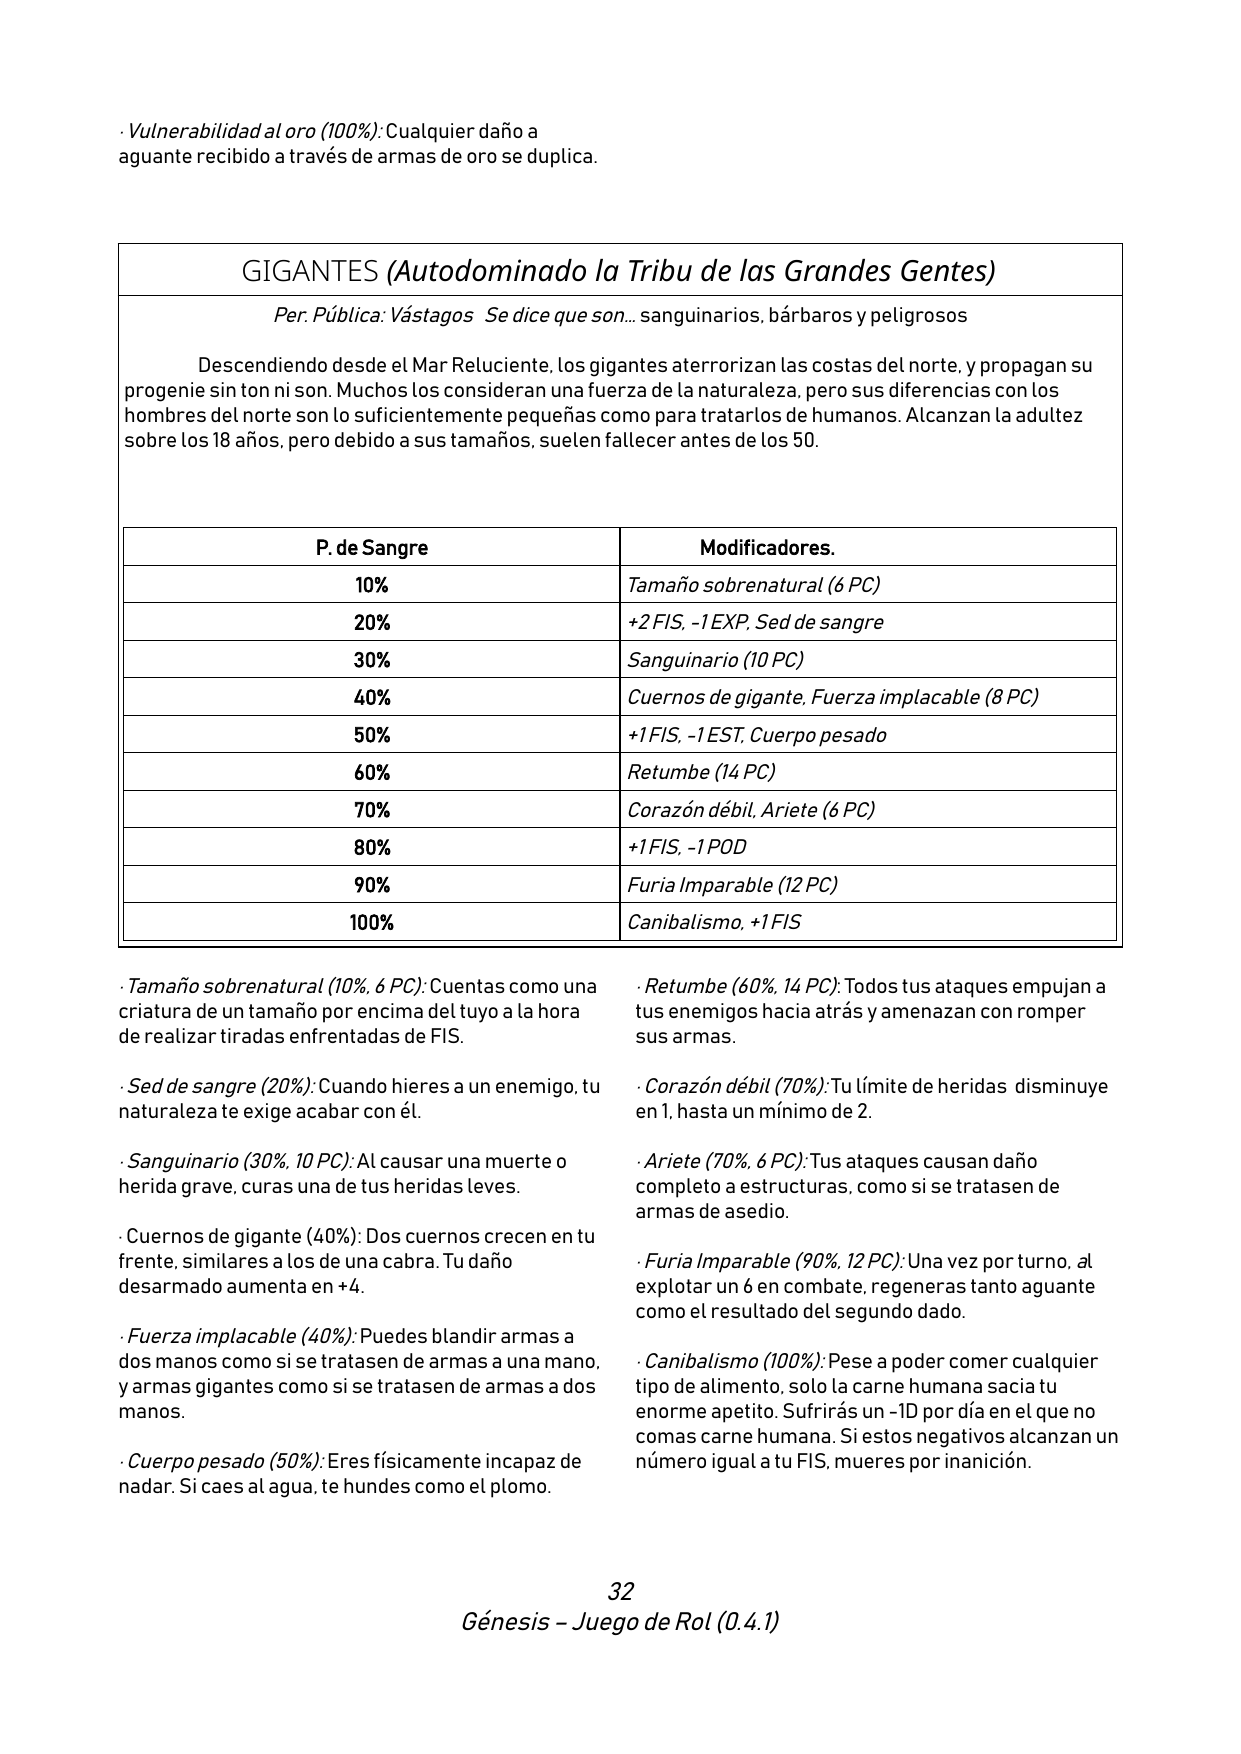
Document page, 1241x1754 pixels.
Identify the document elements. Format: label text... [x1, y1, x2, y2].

table_cell 10% [124, 566, 619, 602]
table_header GIGANTES (Autodominado la Tribu de las Grandes Gentes) [119, 244, 1122, 295]
table_cell +1 FIS, -1 POD [621, 828, 1116, 864]
table_cell 50% [124, 716, 619, 752]
table_cell 30% [124, 641, 619, 677]
table_cell 100% [124, 903, 619, 939]
table_cell Retumbe (14 PC) [621, 753, 1116, 789]
table_cell Sanguinario (10 PC) [621, 641, 1116, 677]
table_cell Tamaño sobrenatural (6 PC) [621, 566, 1116, 602]
table_cell +2 FIS, -1 EXP, Sed de sangre [621, 603, 1116, 639]
table_cell 20% [124, 603, 619, 639]
text · Cuerpo pesado (50%): Eres físicamente incapaz de nadar. Si caes al agua, te hundes como el plomo. [118, 1447, 605, 1497]
table_cell 70% [124, 791, 619, 827]
text · Fuerza implacable (40%): Puedes blandir armas a dos manos como si se tratasen de armas a una mano, y armas gigantes como si se tratasen de armas a dos manos. [118, 1322, 605, 1422]
text · Sanguinario (30%, 10 PC): Al causar una muerte o herida grave, curas una de tus heridas leves. [118, 1147, 605, 1197]
table_cell 40% [124, 678, 619, 714]
text · Sed de sangre (20%): Cuando hieres a un enemigo, tu naturaleza te exige acabar con él. [118, 1072, 605, 1122]
text · Retumbe (60%, 14 PC): Todos tus ataques empujan a tus enemigos hacia atrás y amenazan con romper sus armas. [635, 972, 1122, 1047]
text · Vulnerabilidad al oro (100%): Cualquier daño a aguante recibido a través de armas de oro se duplica. [118, 118, 605, 168]
text · Furia Imparable (90%, 12 PC): Una vez por turno, al explotar un 6 en combate, regeneras tanto aguante como el resultado del segundo dado. [635, 1247, 1122, 1322]
table_cell Canibalismo, +1 FIS [621, 903, 1116, 939]
table_cell Furia Imparable (12 PC) [621, 866, 1116, 902]
text · Tamaño sobrenatural (10%, 6 PC): Cuentas como una criatura de un tamaño por encima del tuyo a la hora de realizar tiradas enfrentadas de FIS. [118, 972, 605, 1047]
text · Canibalismo (100%): Pese a poder comer cualquier tipo de alimento, solo la carne humana sacia tu enorme apetito. Sufrirás un -1D por día en el que no comas carne humana. Si estos negativos alcanzan un número igual a tu FIS, mueres por inanición. [635, 1347, 1122, 1472]
table_header P. de Sangre [124, 528, 619, 564]
table_cell 80% [124, 828, 619, 864]
table_cell Per. Pública: Vástagos Se dice que son… sanguinarios, bárbaros y peligrosos Descendiendo desde el Mar Reluciente, los gigantes aterrorizan las costas del norte, y propagan su progenie sin ton ni son. Muchos los consideran una fuerza de la naturaleza, pero sus diferencias con los hombres del norte son lo suficientemente pequeñas como para tratarlos de humanos. Alcanzan la adultez sobre los 18 años, pero debido a sus tamaños, suelen fallecer antes de los 50. [119, 296, 1122, 946]
text · Corazón débil (70%): Tu límite de heridas disminuye en 1, hasta un mínimo de 2. [635, 1072, 1122, 1122]
table_header Modificadores. [621, 528, 1116, 564]
table_cell Corazón débil, Ariete (6 PC) [621, 791, 1116, 827]
text · Cuernos de gigante (40%): Dos cuernos crecen en tu frente, similares a los de una cabra. Tu daño desarmado aumenta en +4. [118, 1222, 605, 1297]
text · Ariete (70%, 6 PC): Tus ataques causan daño completo a estructuras, como si se tratasen de armas de asedio. [635, 1147, 1122, 1222]
table_cell 60% [124, 753, 619, 789]
table_cell 90% [124, 866, 619, 902]
table_cell Cuernos de gigante, Fuerza implacable (8 PC) [621, 678, 1116, 714]
table_cell +1 FIS, -1 EST, Cuerpo pesado [621, 716, 1116, 752]
